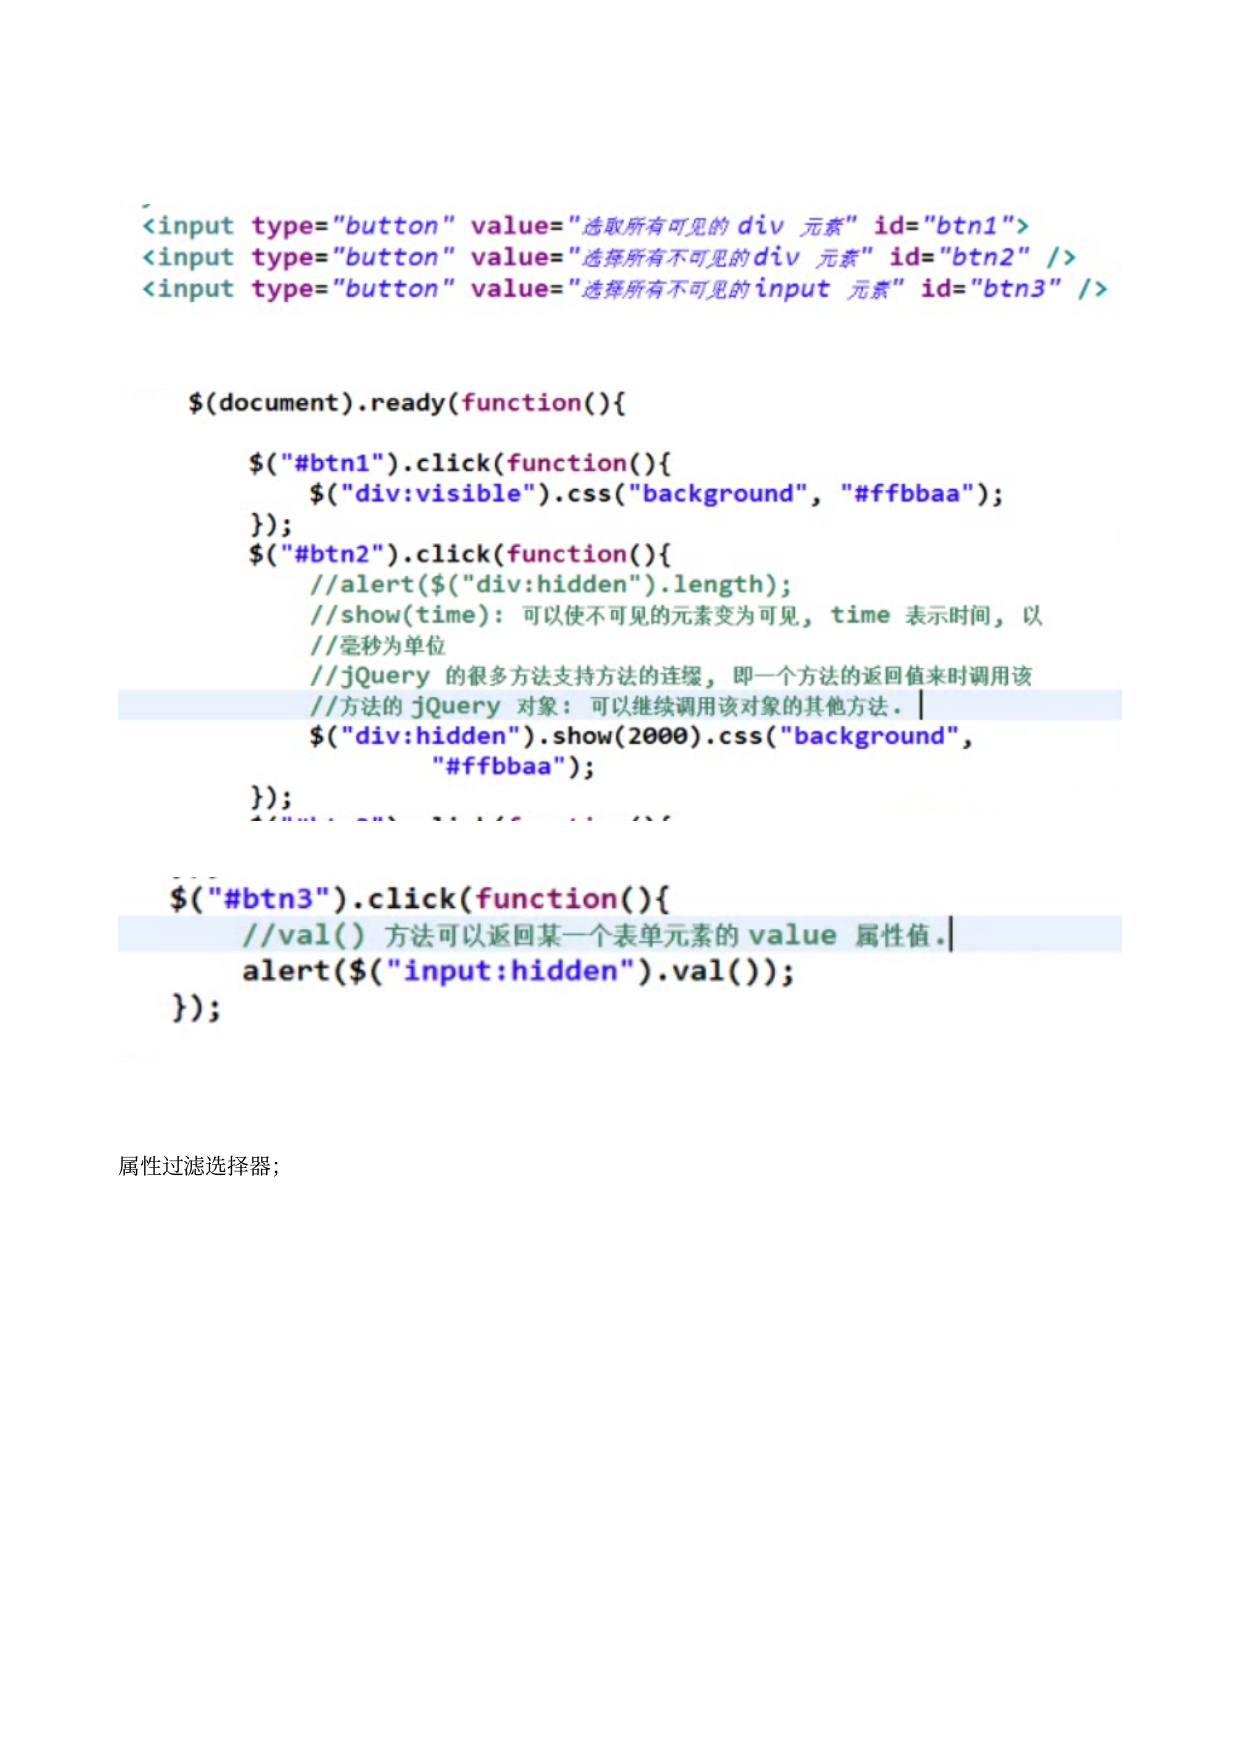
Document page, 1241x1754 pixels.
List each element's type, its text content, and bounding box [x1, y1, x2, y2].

picture [118, 877, 1123, 1063]
text 属性过滤选择器； [118, 1149, 1122, 1181]
picture [118, 204, 1123, 331]
picture [118, 388, 1123, 821]
